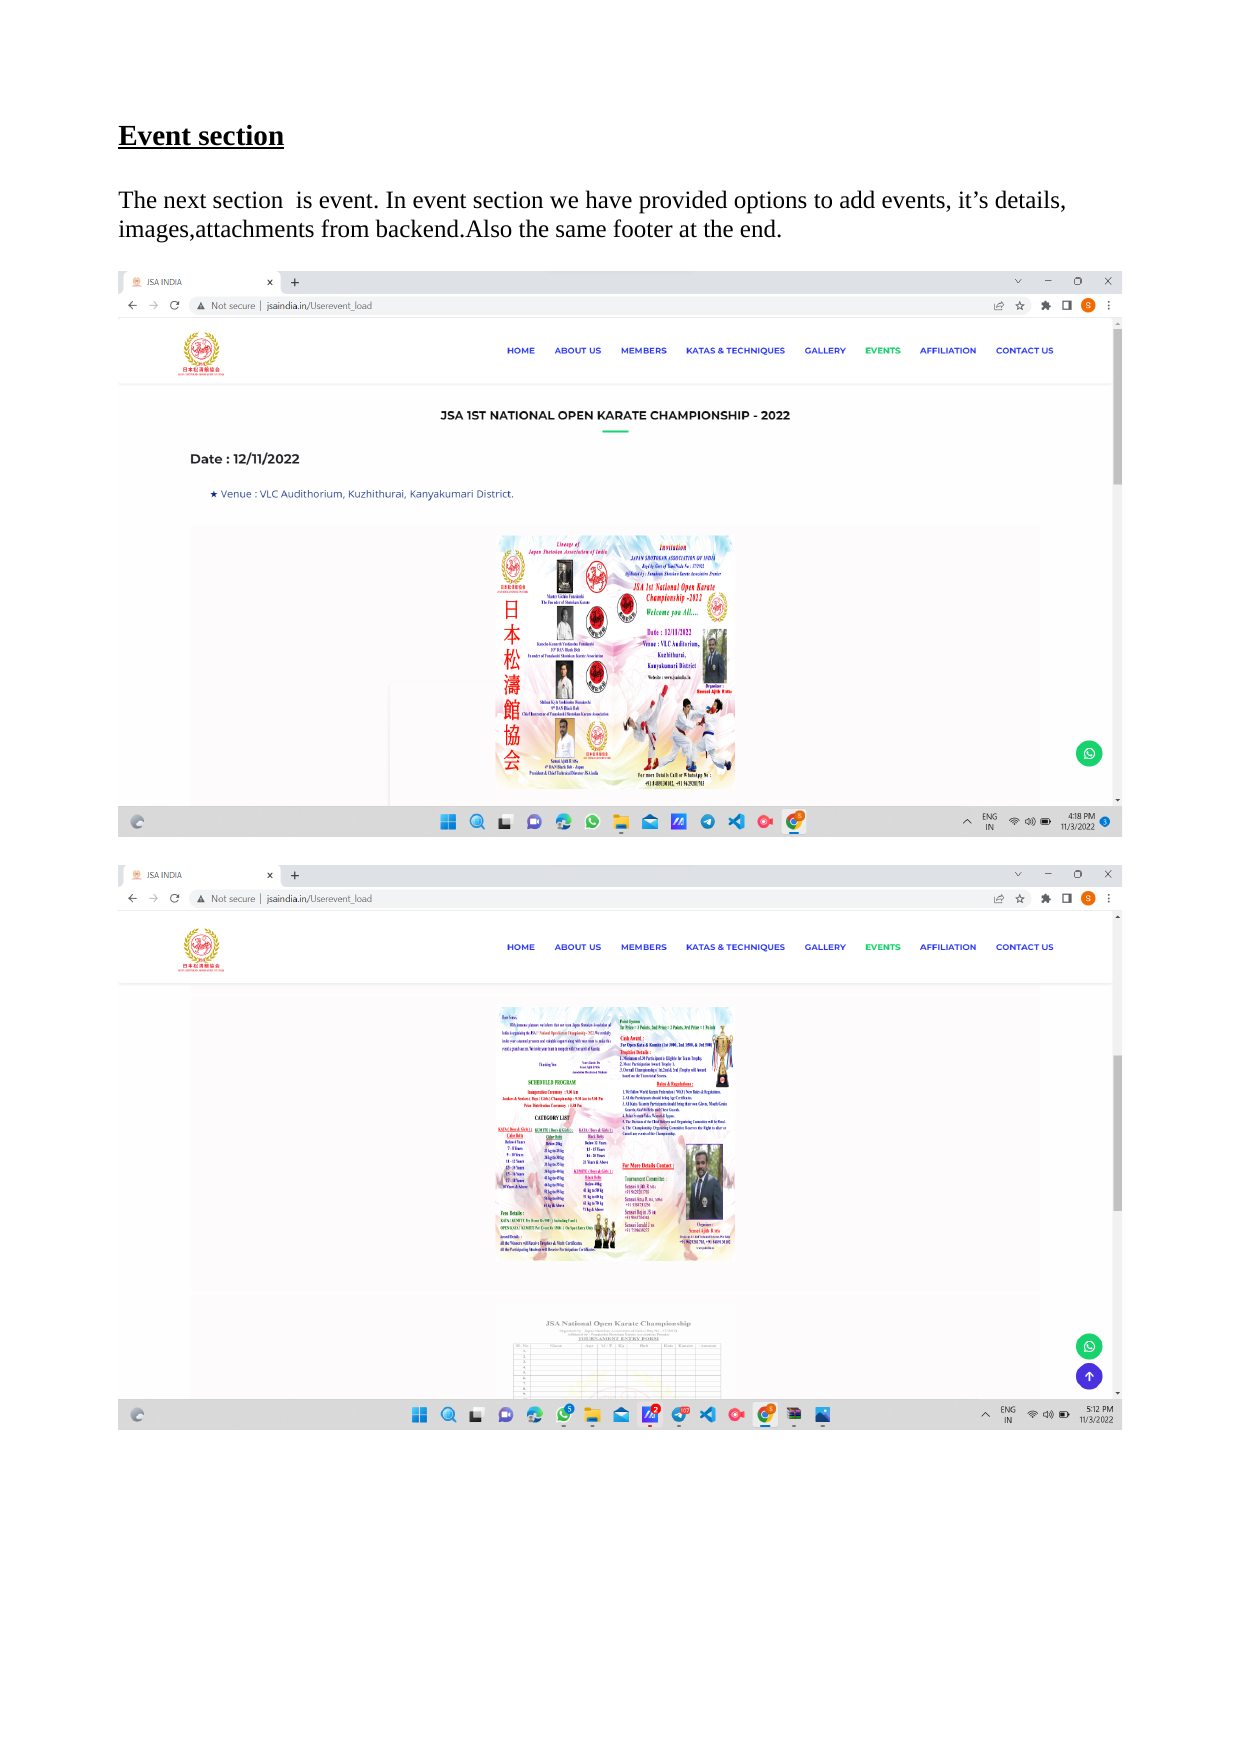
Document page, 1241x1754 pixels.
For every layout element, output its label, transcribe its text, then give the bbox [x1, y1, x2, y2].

text Event section [118, 118, 1122, 152]
picture [118, 271, 1123, 837]
text The next section is event. In event section we have provided options to add events, it’s details, images,attachments from backend.Also the same footer at the end. [118, 185, 1122, 243]
picture [118, 865, 1123, 1430]
